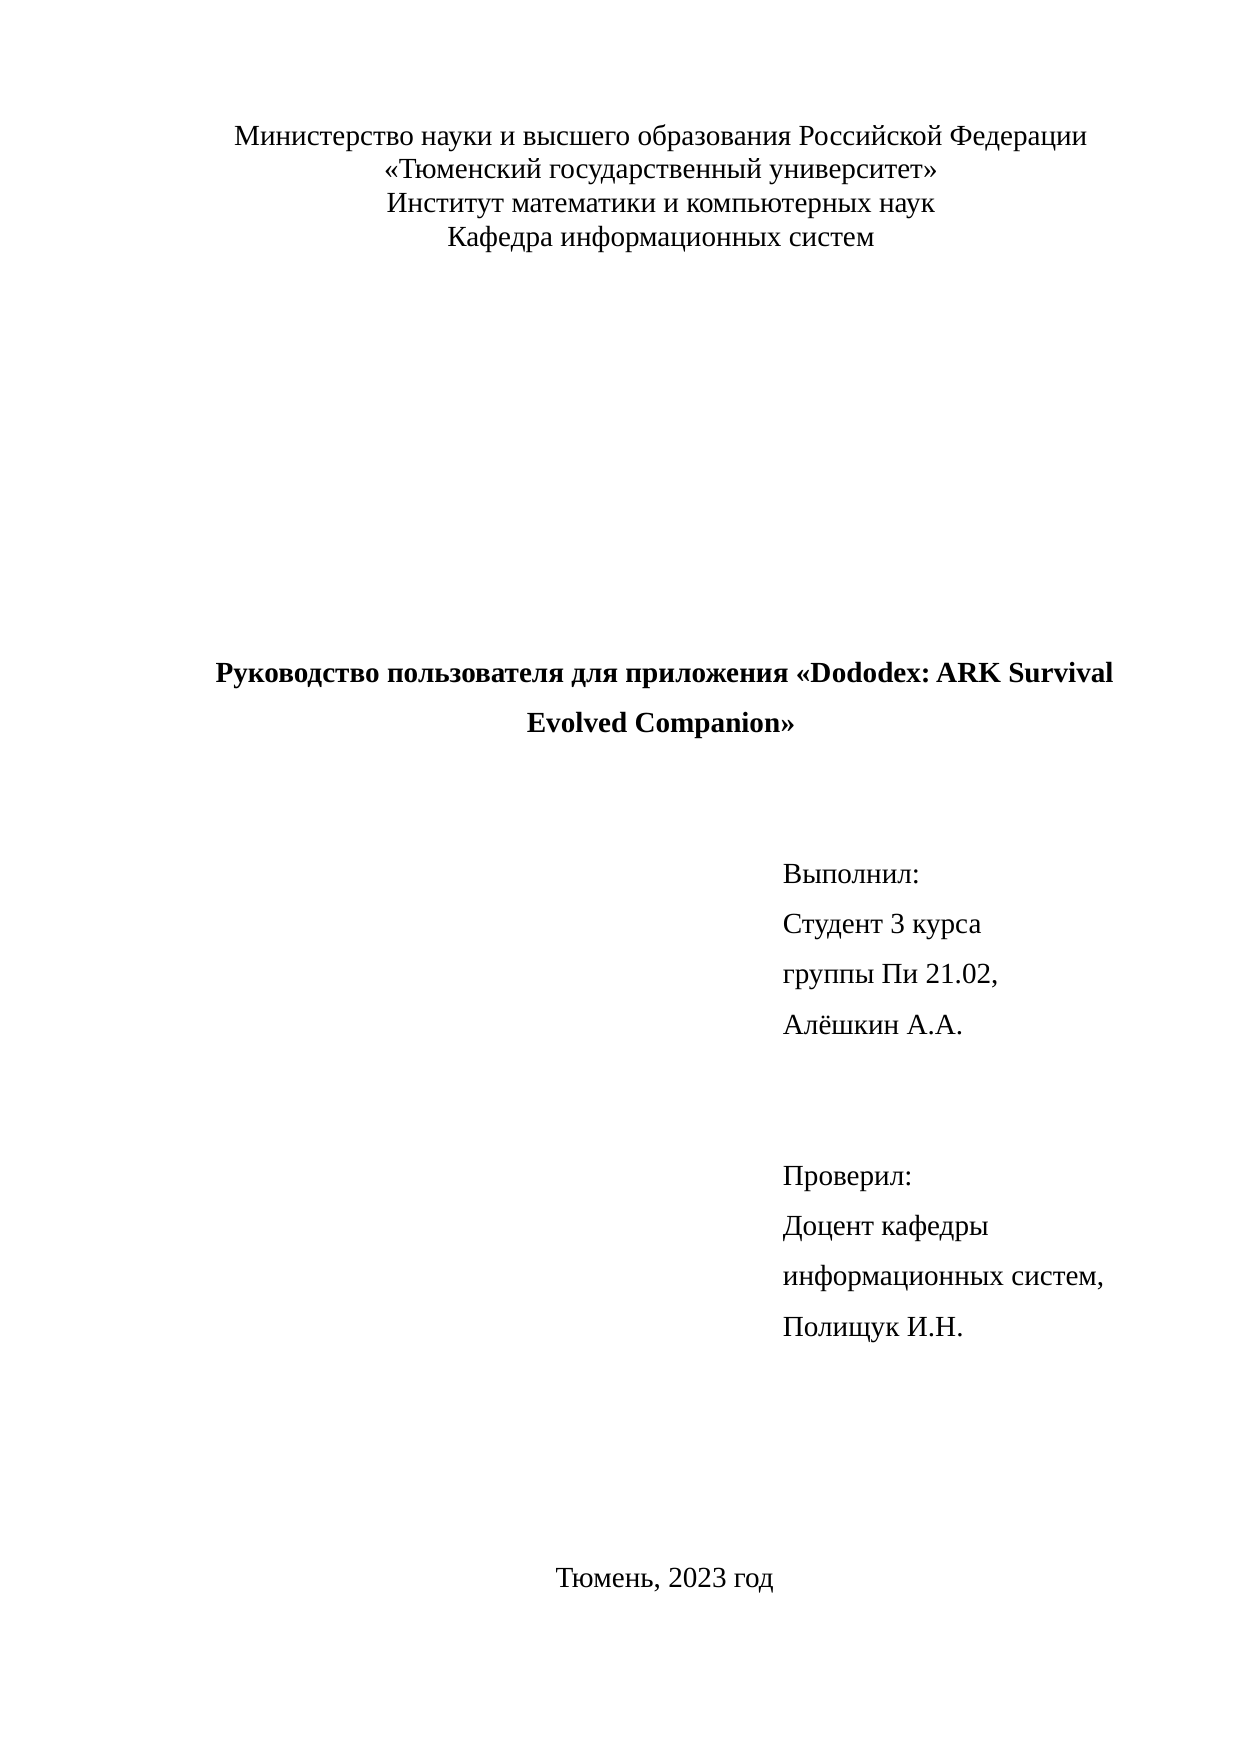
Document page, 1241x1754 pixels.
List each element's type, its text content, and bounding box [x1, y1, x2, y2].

text Институт математики и компьютерных наук [177, 185, 1152, 219]
text Министерство науки и высшего образования Российской Федерации [177, 118, 1152, 152]
text Руководство пользователя для приложения «Dododex: ARK Survival Evolved Companion» [177, 655, 1152, 739]
text «Тюменский государственный университет» [177, 152, 1152, 185]
text Выполнил: [177, 856, 1152, 889]
text Тюмень, 2023 год [177, 1560, 1152, 1594]
text Студент 3 курса [177, 906, 1152, 940]
text Проверил: [177, 1158, 1152, 1191]
text группы Пи 21.02, [177, 957, 1152, 990]
text Доцент кафедры [177, 1208, 1152, 1242]
text информационных систем, [177, 1258, 1152, 1292]
text Кафедра информационных систем [177, 219, 1152, 252]
text Алёшкин А.А. [177, 1007, 1152, 1041]
text Полищук И.Н. [177, 1309, 1152, 1342]
